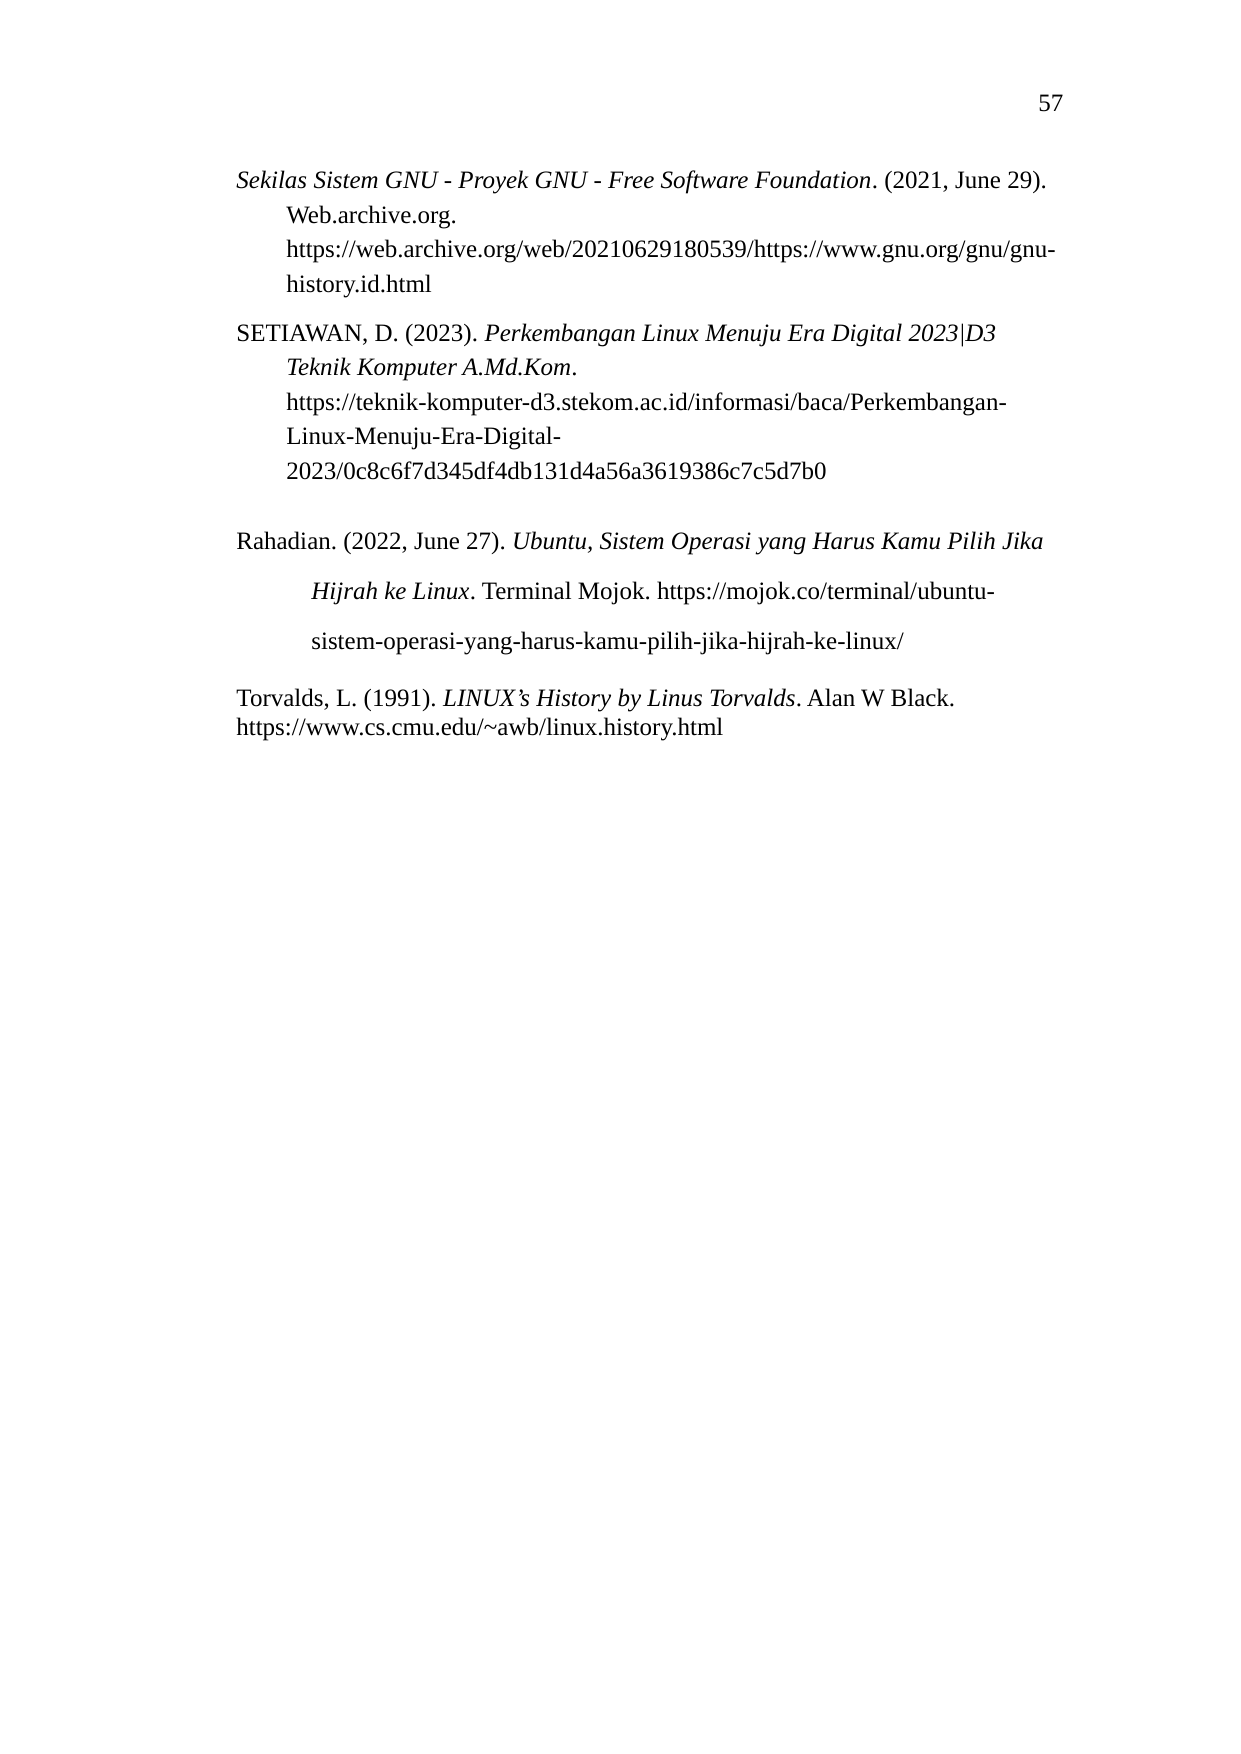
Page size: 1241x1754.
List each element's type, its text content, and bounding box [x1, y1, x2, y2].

text Sekilas Sistem GNU - Proyek GNU - Free Software Foundation. (2021, June 29). Web.archive.org. https://web.archive.org/web/20210629180539/https://www.gnu.org/gnu/gnu-history.id.html [236, 165, 1063, 297]
text Rahadian. (2022, June 27). Ubuntu, Sistem Operasi yang Harus Kamu Pilih Jika Hijrah ke Linux. Terminal Mojok. https://mojok.co/terminal/ubuntu-sistem-operasi-yang-harus-kamu-pilih-jika-hijrah-ke-linux/ [236, 505, 1063, 655]
text Torvalds, L. (1991). LINUX’s History by Linus Torvalds. Alan W Black. https://www.cs.cmu.edu/~awb/linux.history.html [236, 683, 1063, 741]
text SETIAWAN, D. (2023). Perkembangan Linux Menuju Era Digital 2023|D3 Teknik Komputer A.Md.Kom. https://teknik-komputer-d3.stekom.ac.id/informasi/baca/Perkembangan-Linux-Menuju-Era-Digital-2023/0c8c6f7d345df4db131d4a56a3619386c7c5d7b0 [236, 318, 1063, 484]
text ‌ [236, 898, 1063, 948]
